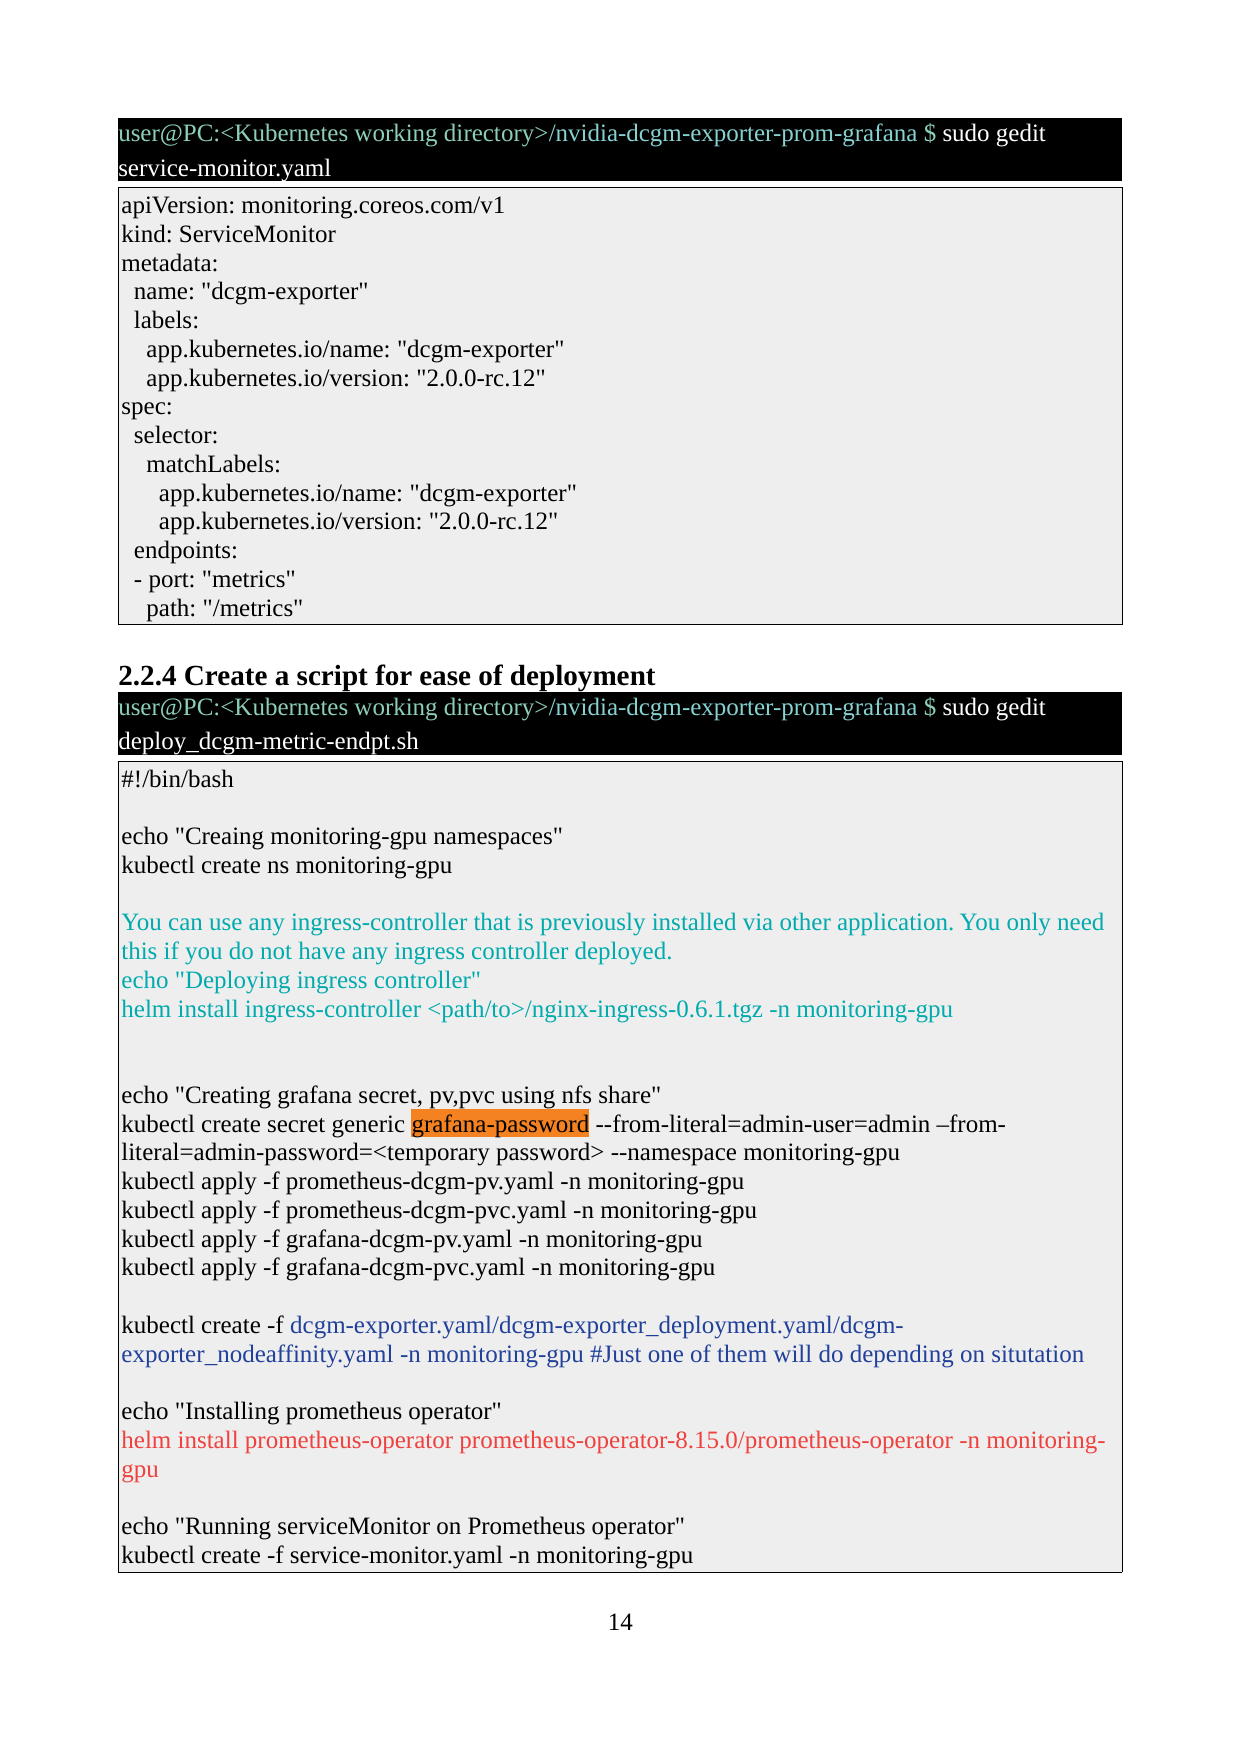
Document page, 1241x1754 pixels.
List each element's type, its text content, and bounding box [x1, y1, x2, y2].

text selector: [119, 417, 1122, 446]
text echo "Running serviceMonitor on Prometheus operator" [119, 1508, 1122, 1537]
text user@PC:<Kubernetes working directory>/nvidia-dcgm-exporter-prom-grafana $ sudo gedit deploy_dcgm-metric-endpt.sh [118, 692, 1122, 755]
text You can use any ingress-controller that is previously installed via other application. You only need this if you do not have any ingress controller deployed. [119, 904, 1122, 962]
text helm install prometheus-operator prometheus-operator-8.15.0/prometheus-operator -n monitoring-gpu [119, 1422, 1122, 1479]
text echo "Installing prometheus operator" [119, 1393, 1122, 1422]
text apiVersion: monitoring.coreos.com/v1 [119, 188, 1122, 216]
text app.kubernetes.io/version: "2.0.0-rc.12" [119, 359, 1122, 388]
text metadata: [119, 244, 1122, 273]
text echo "Creaing monitoring-gpu namespaces" [119, 818, 1122, 847]
text kubectl create secret generic grafana-password --from-literal=admin-user=admin –from-literal=admin-password=<temporary password> --namespace monitoring-gpu [119, 1106, 1122, 1163]
text endpoints: [119, 532, 1122, 561]
text app.kubernetes.io/name: "dcgm-exporter" [119, 474, 1122, 503]
text kubectl apply -f prometheus-dcgm-pv.yaml -n monitoring-gpu [119, 1163, 1122, 1192]
text kubectl create -f dcgm-exporter.yaml/dcgm-exporter_deployment.yaml/dcgm-exporter_nodeaffinity.yaml -n monitoring-gpu #Just one of them will do depending on situtation [119, 1307, 1122, 1364]
text spec: [119, 388, 1122, 417]
text #!/bin/bash [119, 762, 1122, 789]
text kubectl apply -f prometheus-dcgm-pvc.yaml -n monitoring-gpu [119, 1192, 1122, 1221]
text app.kubernetes.io/version: "2.0.0-rc.12" [119, 503, 1122, 532]
text app.kubernetes.io/name: "dcgm-exporter" [119, 331, 1122, 359]
text kubectl apply -f grafana-dcgm-pv.yaml -n monitoring-gpu [119, 1221, 1122, 1249]
text echo "Creating grafana secret, pv,pvc using nfs share" [119, 1077, 1122, 1106]
text path: "/metrics" [119, 589, 1122, 624]
text kubectl create -f service-monitor.yaml -n monitoring-gpu [119, 1537, 1122, 1572]
text name: "dcgm-exporter" [119, 273, 1122, 302]
text helm install ingress-controller <path/to>/nginx-ingress-0.6.1.tgz -n monitoring-gpu [119, 991, 1122, 1019]
text - port: "metrics" [119, 561, 1122, 589]
text 2.2.4 Create a script for ease of deployment [118, 658, 1122, 692]
text kubectl create ns monitoring-gpu [119, 847, 1122, 876]
text matchLabels: [119, 446, 1122, 474]
text labels: [119, 302, 1122, 331]
text echo "Deploying ingress controller" [119, 962, 1122, 991]
text kubectl apply -f grafana-dcgm-pvc.yaml -n monitoring-gpu [119, 1249, 1122, 1278]
text kind: ServiceMonitor [119, 216, 1122, 244]
text user@PC:<Kubernetes working directory>/nvidia-dcgm-exporter-prom-grafana $ sudo gedit service-monitor.yaml [118, 118, 1122, 181]
